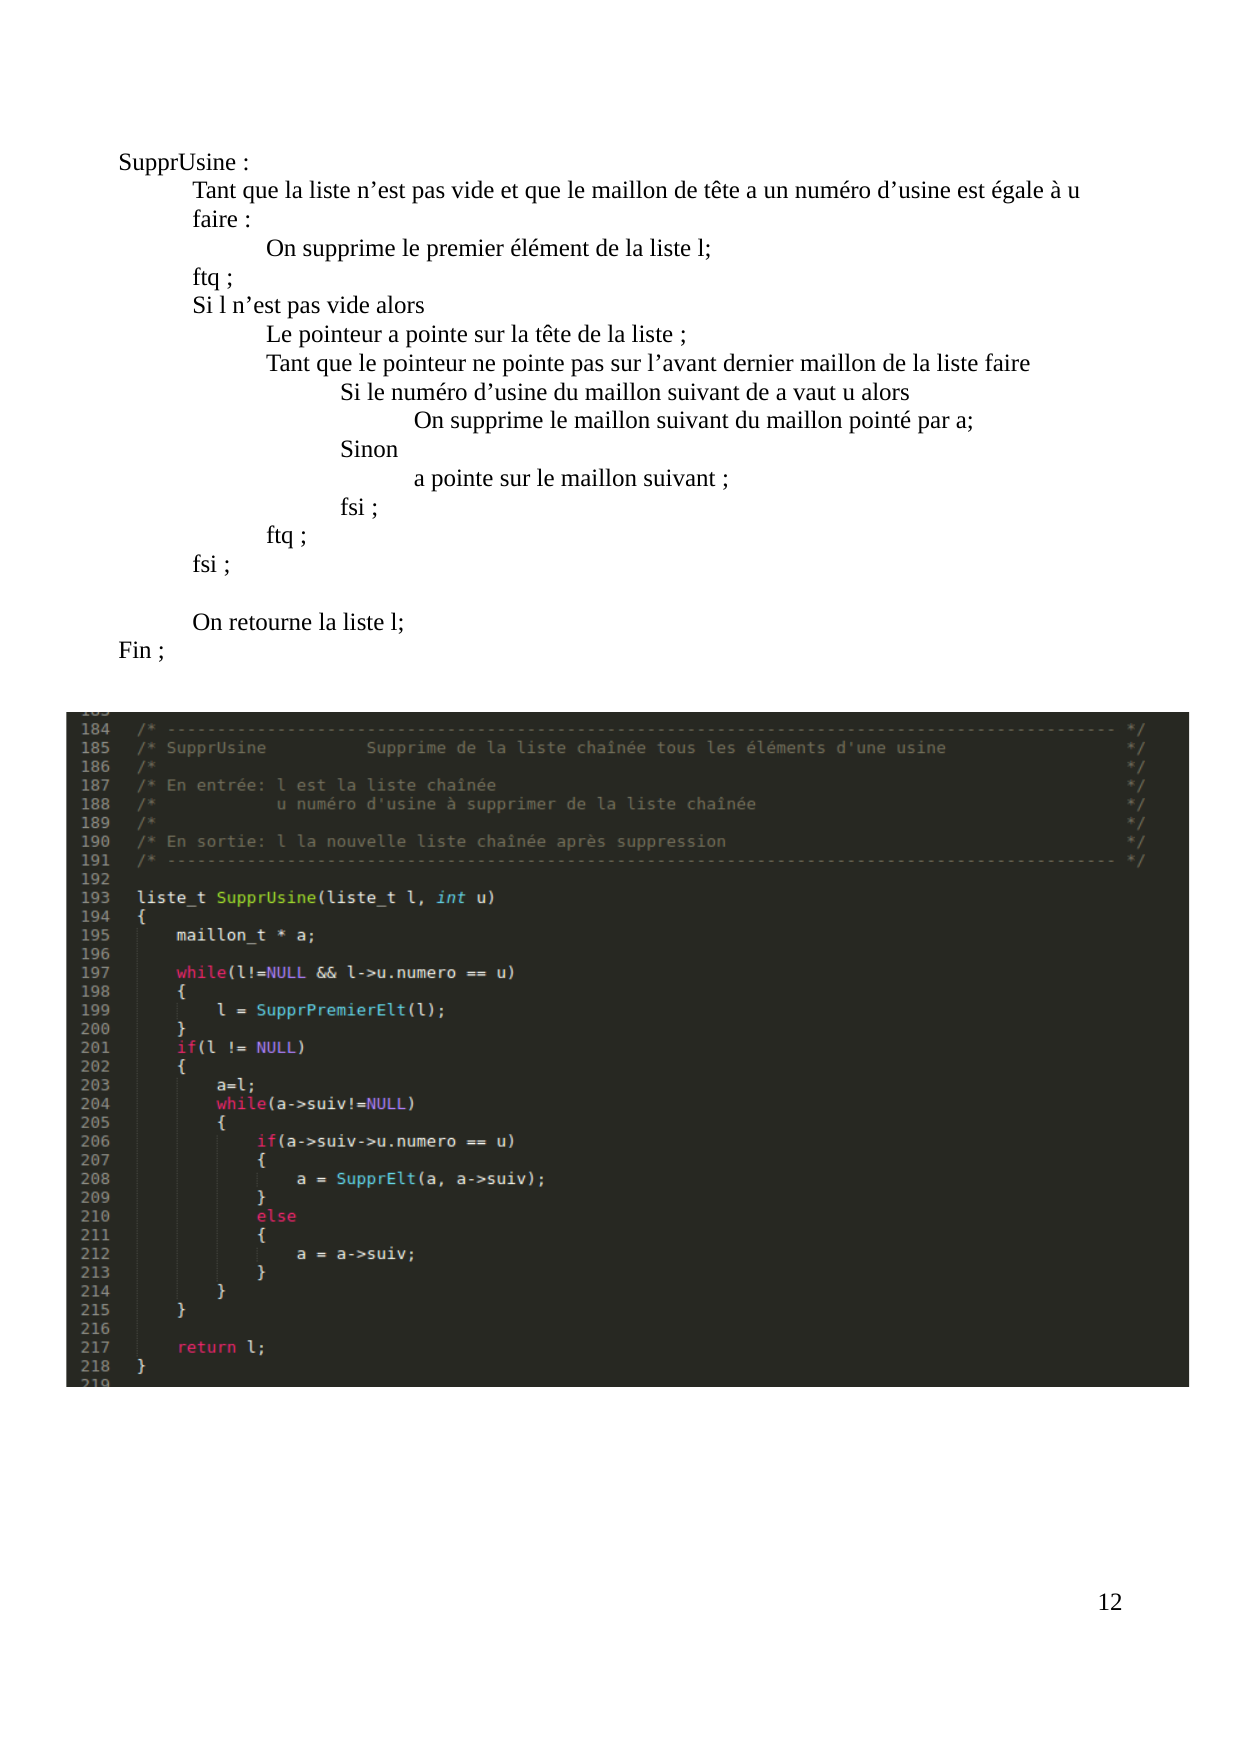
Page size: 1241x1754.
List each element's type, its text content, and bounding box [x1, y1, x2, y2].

text a pointe sur le maillon suivant ; [118, 463, 1122, 492]
text SupprUsine : [118, 147, 1122, 176]
text Le pointeur a pointe sur la tête de la liste ; [118, 319, 1122, 348]
text ftq ; [118, 262, 1122, 291]
text Tant que le pointeur ne pointe pas sur l’avant dernier maillon de la liste faire [118, 348, 1122, 377]
text fsi ; [118, 492, 1122, 521]
text On supprime le premier élément de la liste l; [118, 233, 1122, 262]
text On retourne la liste l; [118, 607, 1122, 636]
picture [718, 712, 956, 1387]
text fsi ; [118, 549, 1122, 578]
text Fin ; [118, 636, 1122, 664]
text ftq ; [118, 521, 1122, 549]
text On supprime le maillon suivant du maillon pointé par a; [118, 406, 1122, 434]
text Si l n’est pas vide alors [118, 291, 1122, 319]
text Tant que la liste n’est pas vide et que le maillon de tête a un numéro d’usine est égale à u faire : [118, 176, 1122, 233]
text Si le numéro d’usine du maillon suivant de a vaut u alors [118, 377, 1122, 406]
text Sinon [118, 434, 1122, 463]
text 12 [118, 1587, 1122, 1616]
